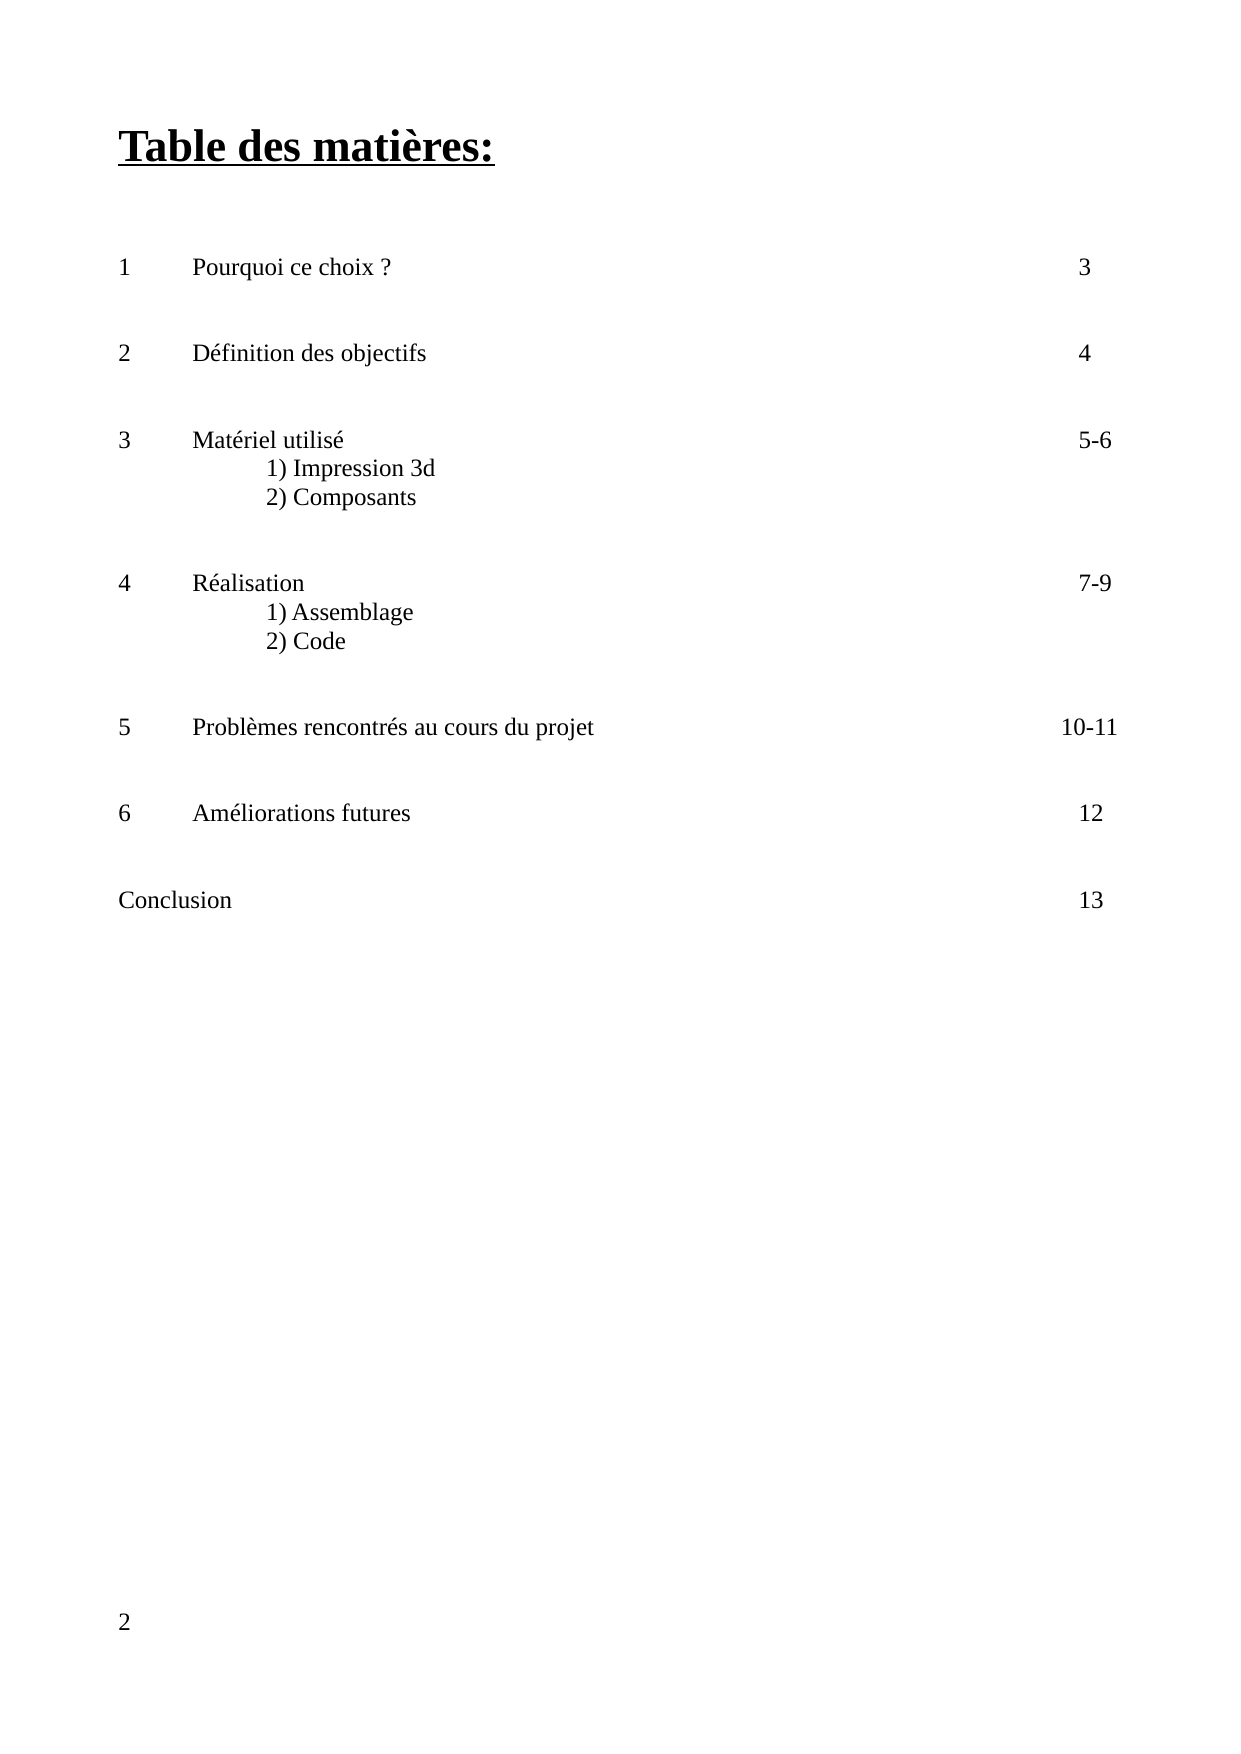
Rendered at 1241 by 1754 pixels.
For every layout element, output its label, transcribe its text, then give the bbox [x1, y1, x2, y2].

text 2) Composants [118, 482, 1122, 511]
text 5 Problèmes rencontrés au cours du projet 10-11 [118, 712, 1122, 741]
text 1 Pourquoi ce choix ? 3 [118, 252, 1122, 281]
text 6 Améliorations futures 12 [118, 798, 1122, 827]
text 4 Réalisation 7-9 [118, 568, 1122, 597]
text 1) Assemblage [118, 597, 1122, 626]
text 2 Définition des objectifs 4 [118, 338, 1122, 367]
text Conclusion 13 [118, 885, 1122, 913]
text 2) Code [118, 626, 1122, 655]
text 3 Matériel utilisé 5-6 [118, 425, 1122, 453]
text Table des matières: [118, 118, 1122, 171]
text 1) Impression 3d [118, 453, 1122, 482]
